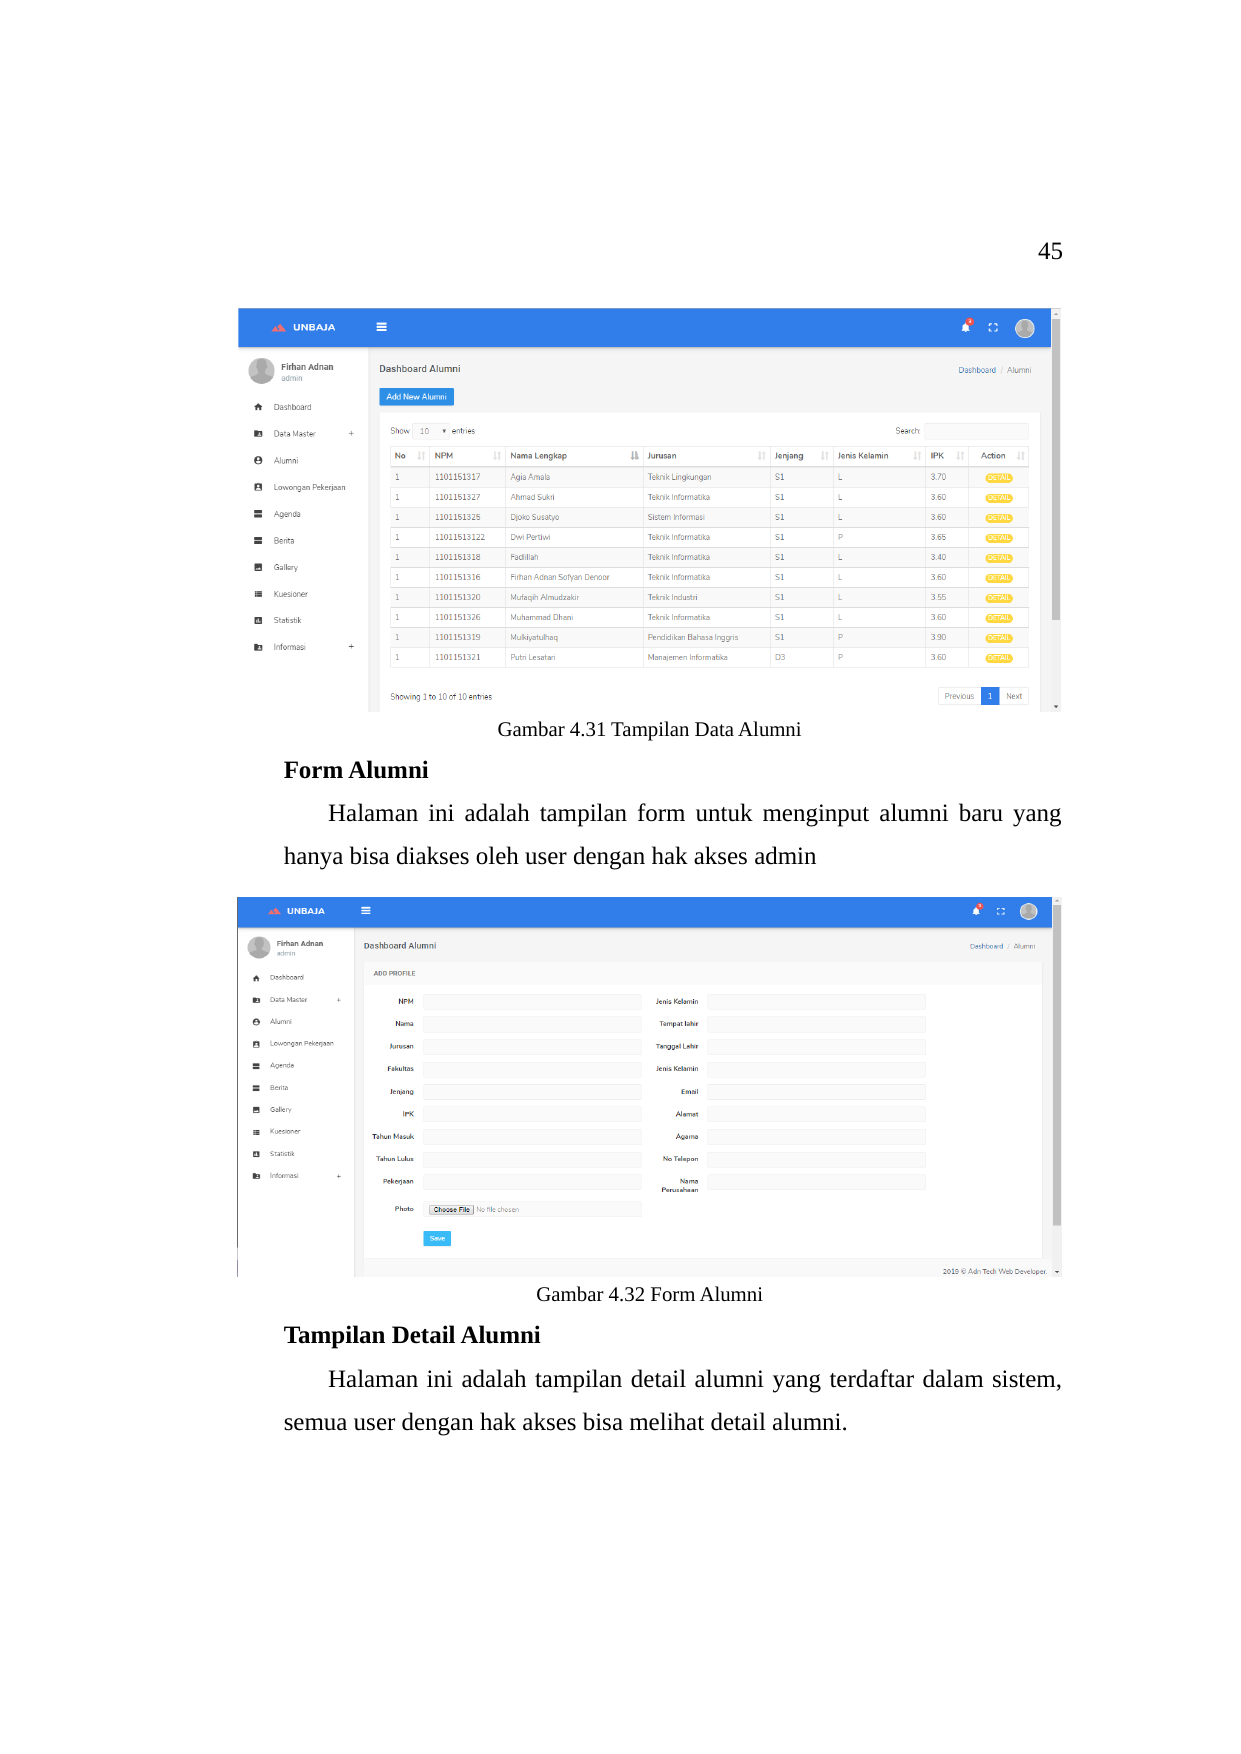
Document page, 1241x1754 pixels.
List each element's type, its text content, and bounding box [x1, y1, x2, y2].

text Halaman ini adalah tampilan detail alumni yang terdaftar dalam sistem, semua user dengan hak akses bisa melihat detail alumni. [283, 1364, 1063, 1436]
text Gambar 4.32 Form Alumni [237, 1277, 1062, 1306]
picture [238, 307, 1061, 712]
picture [237, 897, 1062, 1277]
text Form Alumni [238, 295, 1063, 784]
text Tampilan Detail Alumni [237, 884, 1063, 1349]
text Gambar 4.31 Tampilan Data Alumni [238, 712, 1061, 741]
text Halaman ini adalah tampilan form untuk menginput alumni baru yang hanya bisa diakses oleh user dengan hak akses admin [283, 798, 1063, 870]
